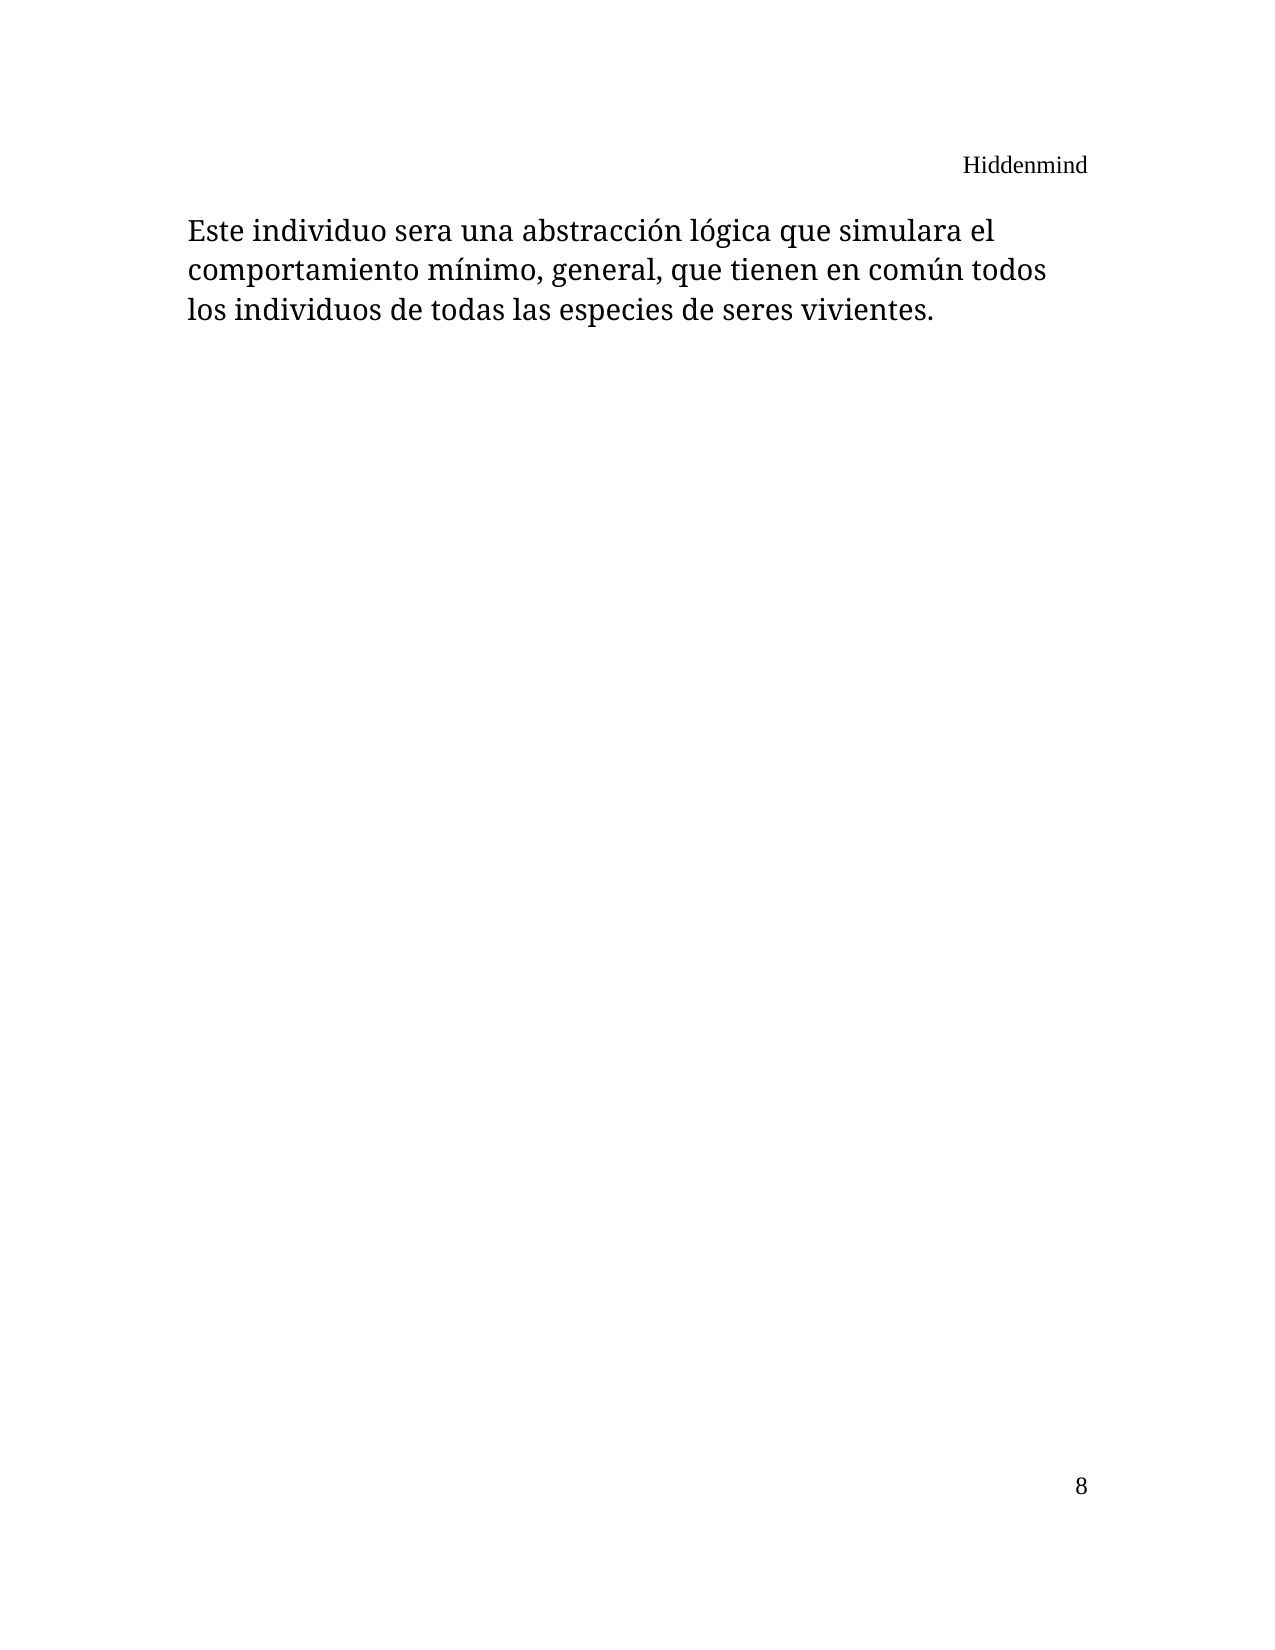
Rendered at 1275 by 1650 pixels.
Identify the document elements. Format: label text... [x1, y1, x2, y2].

text Este individuo sera una abstracción lógica que simulara el comportamiento mínimo, general, que tienen en común todos los individuos de todas las especies de seres vivientes. [187, 210, 1087, 329]
